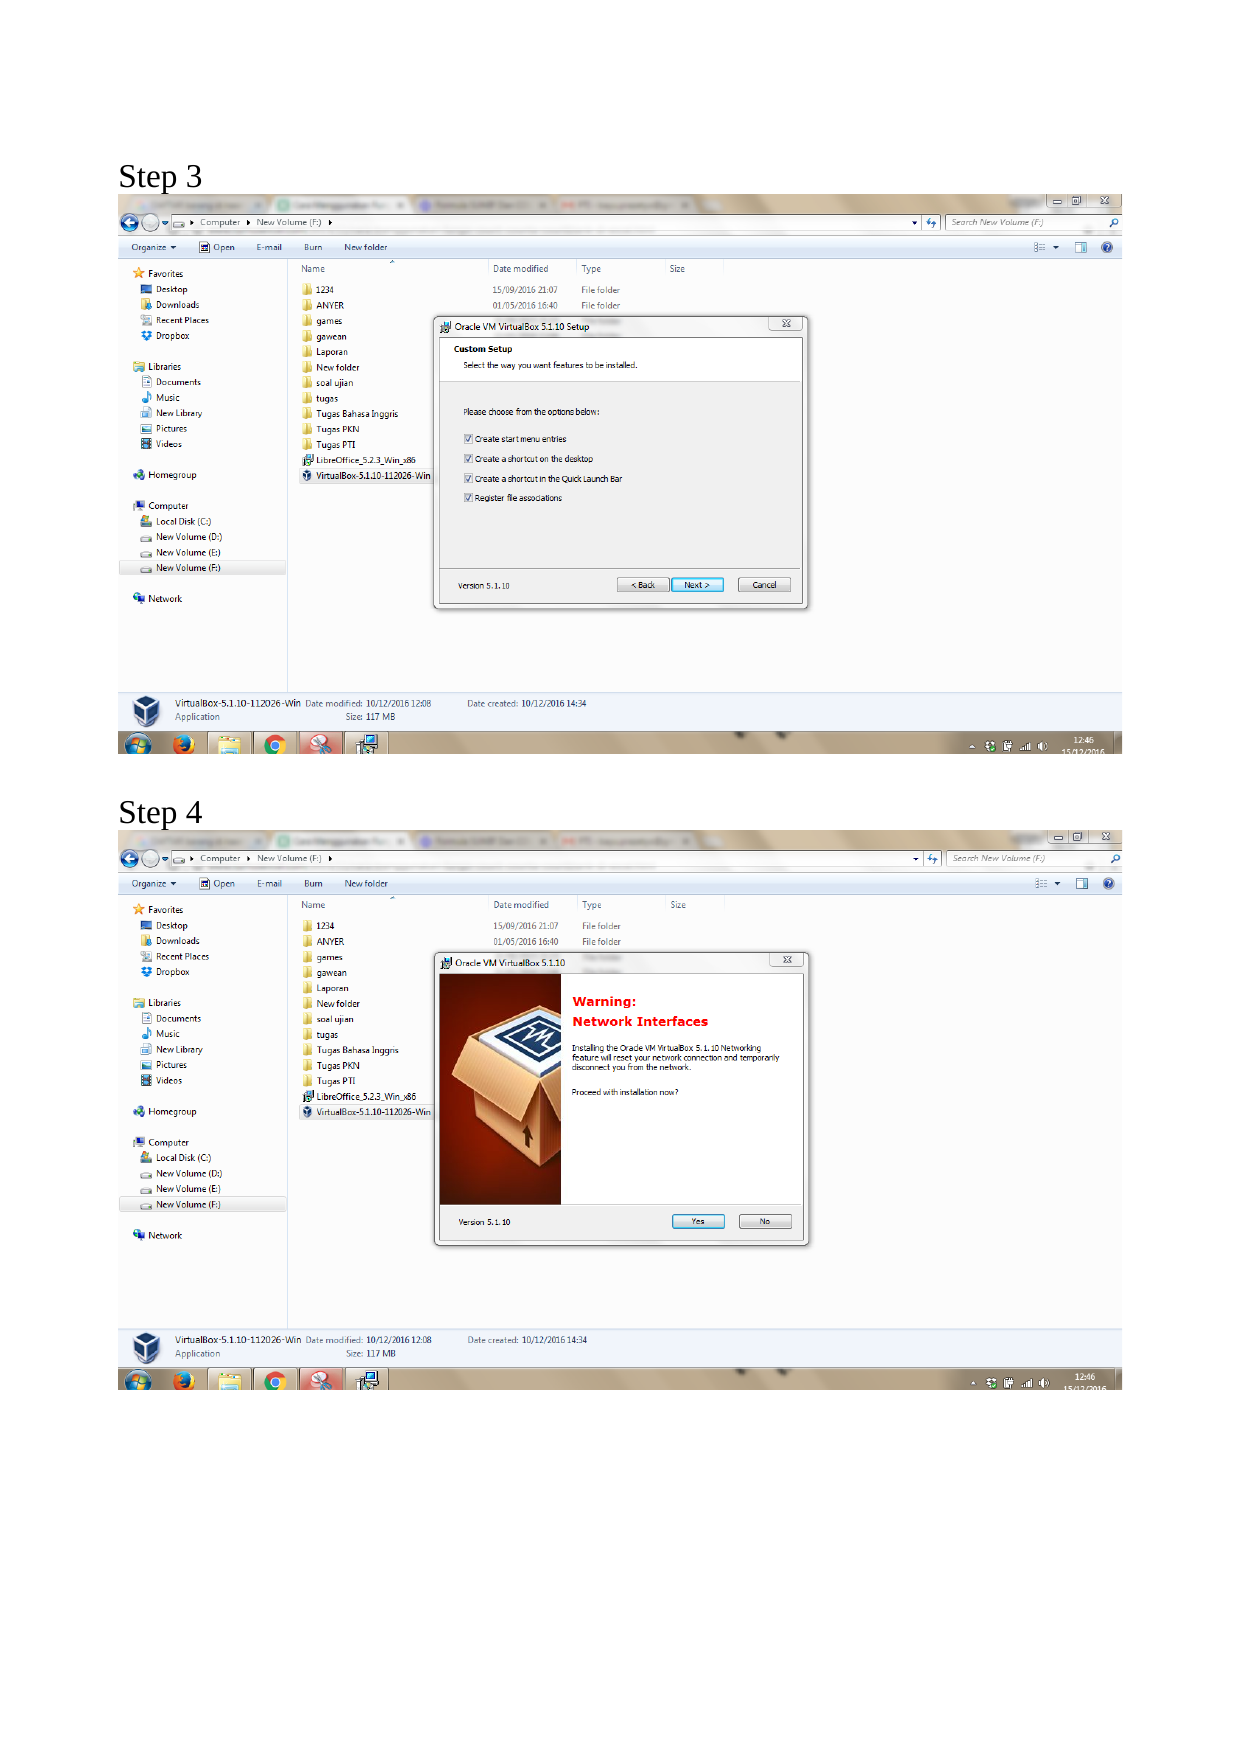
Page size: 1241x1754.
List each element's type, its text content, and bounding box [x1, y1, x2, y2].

picture [118, 194, 1123, 754]
picture [118, 830, 1123, 1390]
text Step 4 [118, 792, 1122, 830]
text Step 3 [118, 156, 1122, 194]
